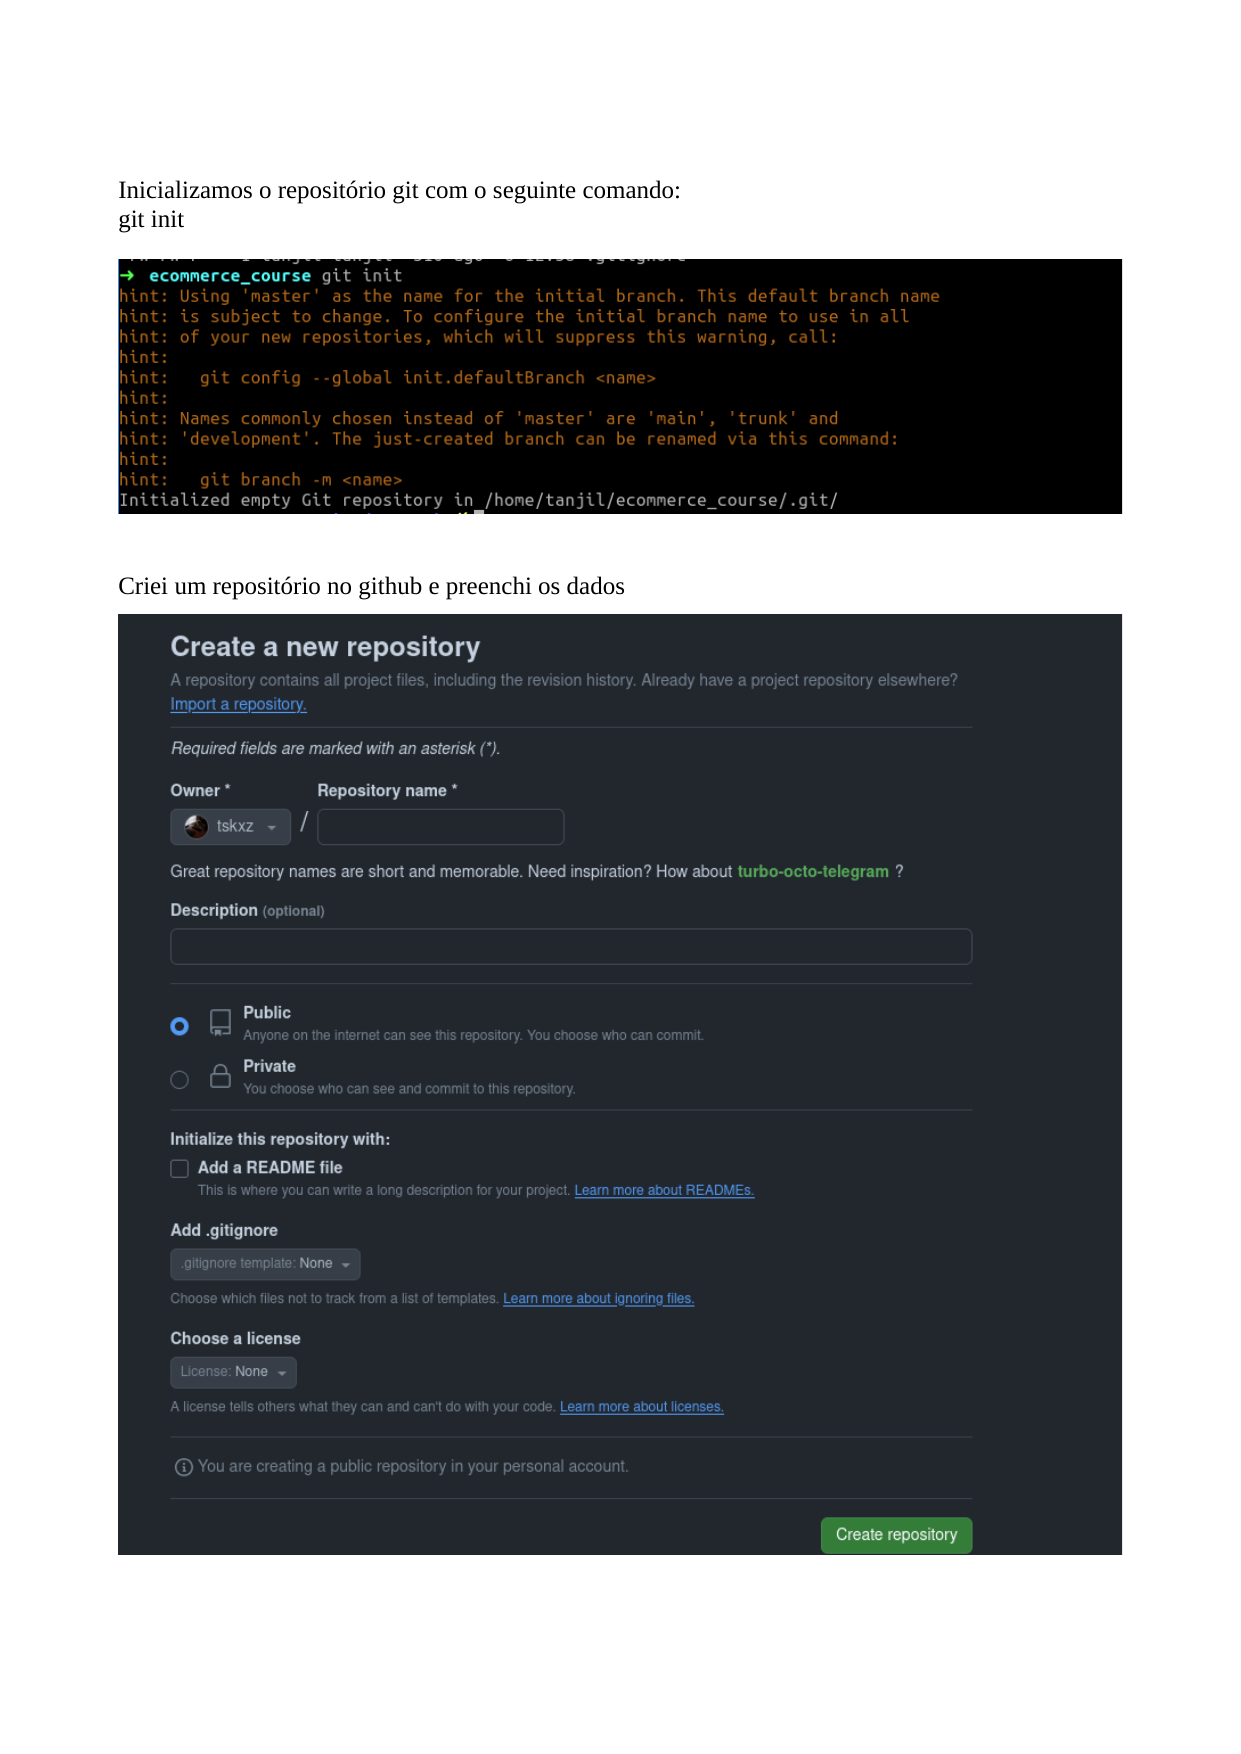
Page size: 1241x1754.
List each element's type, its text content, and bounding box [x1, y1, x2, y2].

picture [118, 259, 1123, 514]
picture [118, 614, 1123, 1555]
text Inicializamos o repositório git com o seguinte comando: [118, 176, 1122, 204]
text Criei um repositório no github e preenchi os dados [118, 571, 1122, 599]
text git init [118, 204, 1122, 233]
